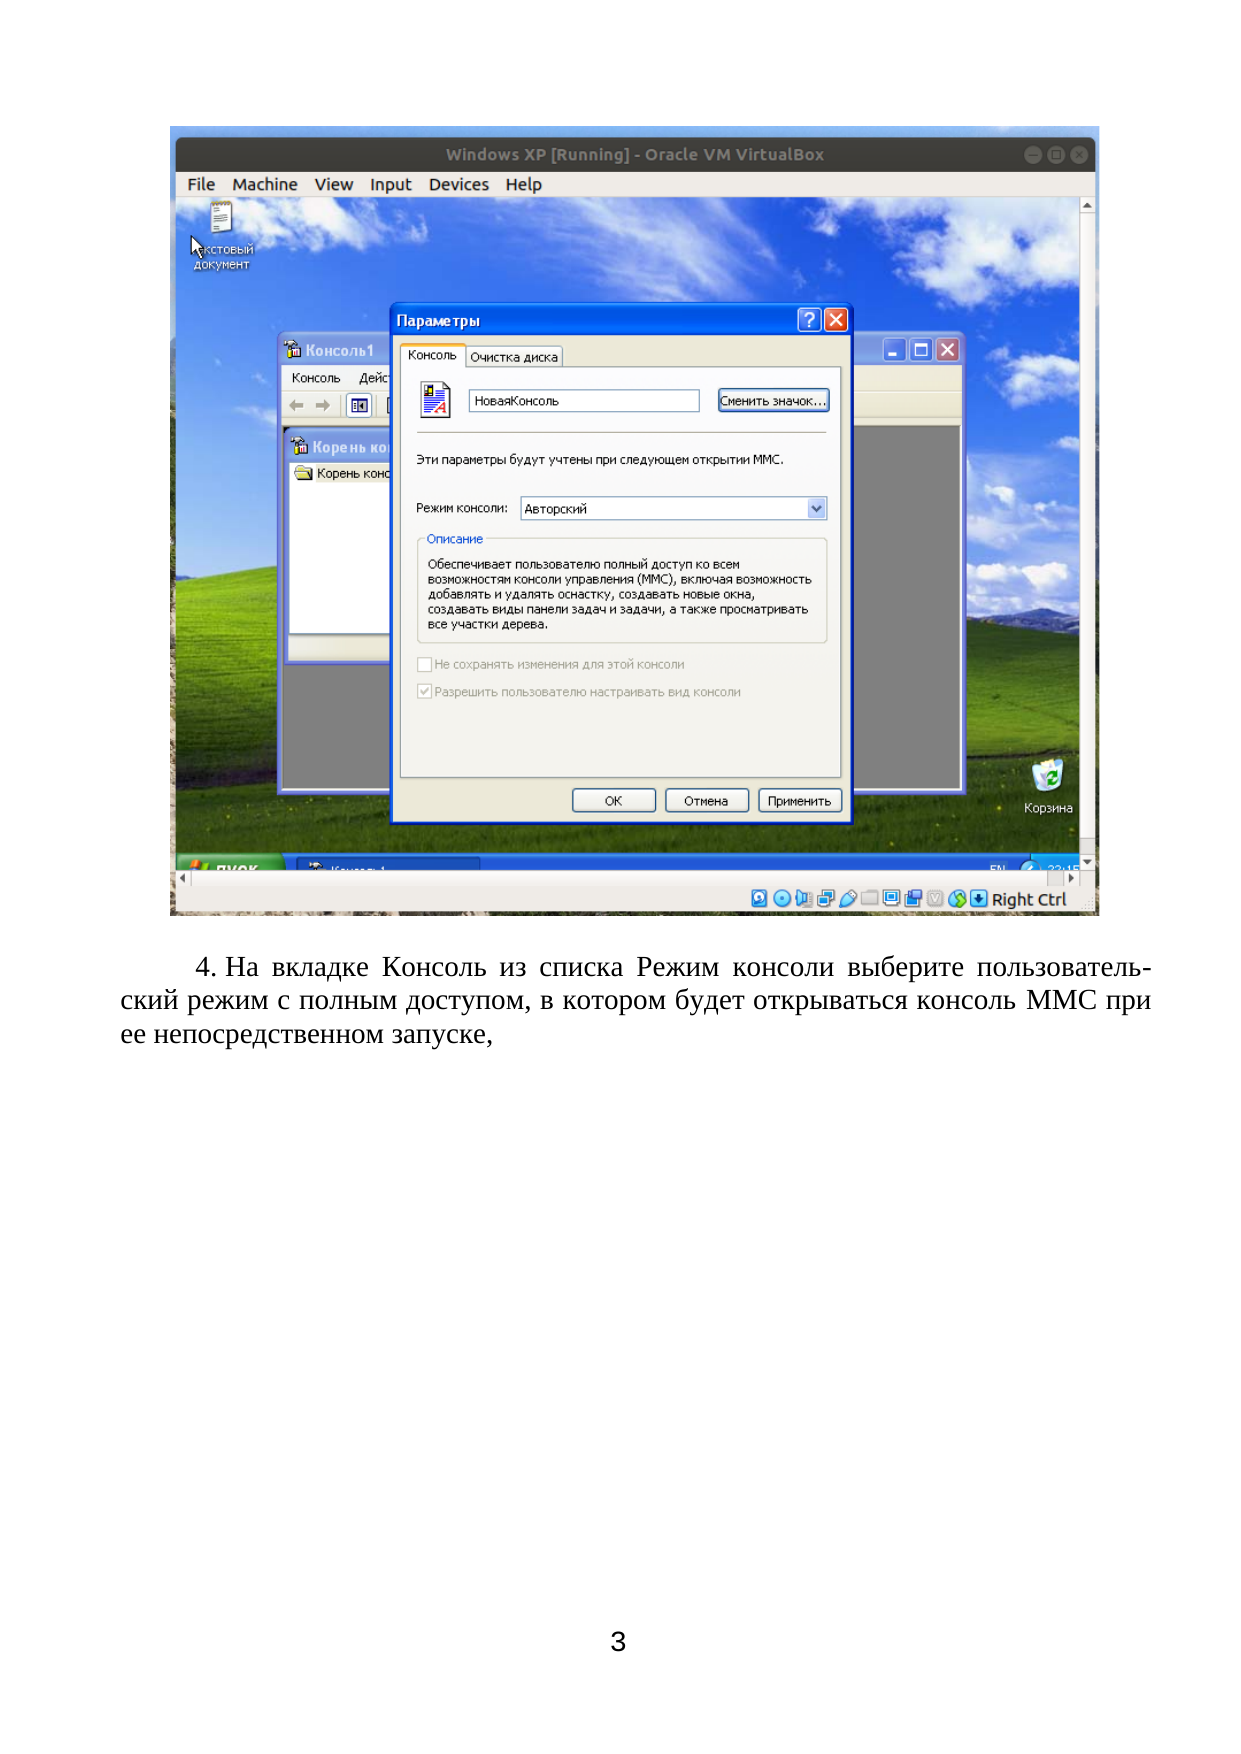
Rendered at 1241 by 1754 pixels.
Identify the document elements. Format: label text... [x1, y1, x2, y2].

picture [170, 126, 1100, 916]
list На вкладке Консоль из списка Режим консоли выберите пользователь­ский режим с полным доступом, в котором будет открываться консоль MMC при ее непосредственном запуске, [120, 949, 1152, 1050]
